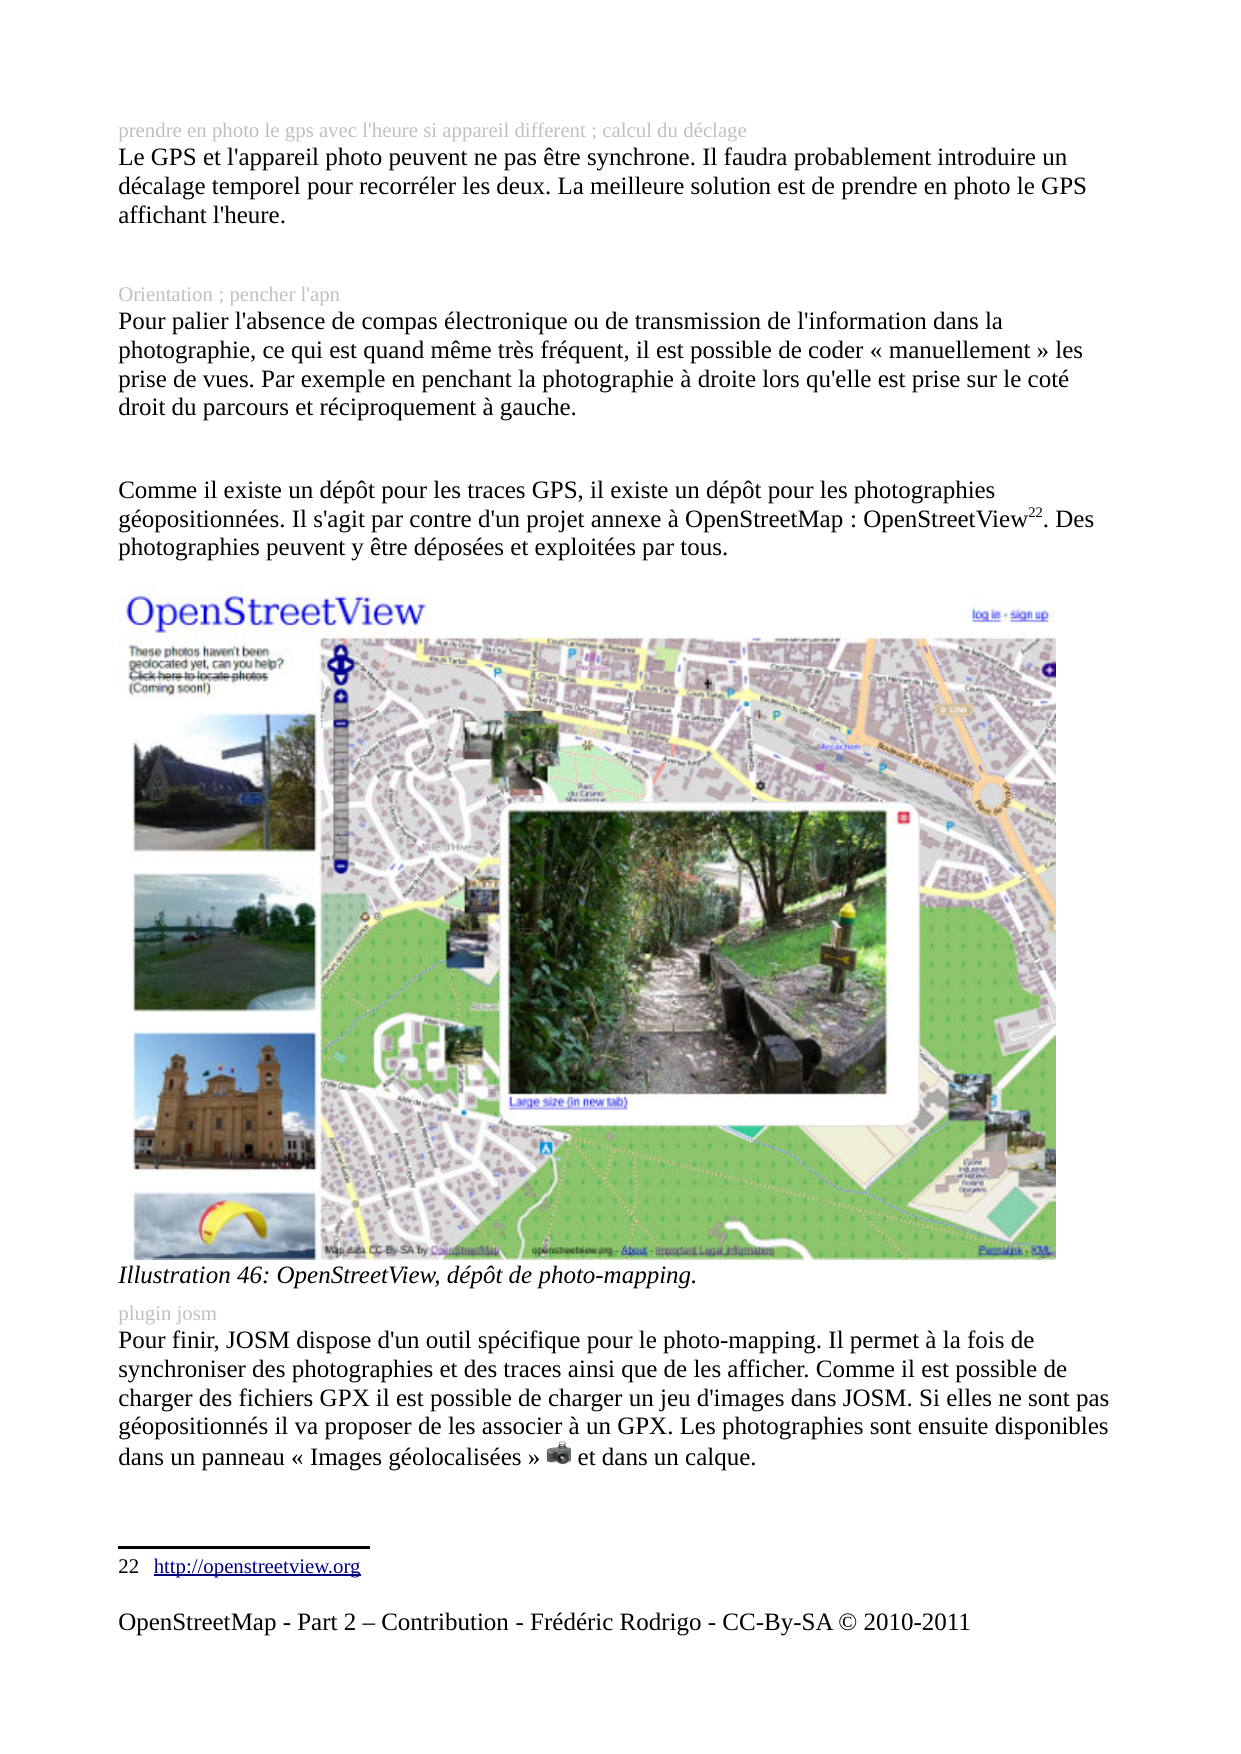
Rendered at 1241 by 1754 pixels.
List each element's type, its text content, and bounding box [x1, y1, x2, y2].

text Illustration 46: OpenStreetView, dépôt de photo-mapping. [118, 1260, 1056, 1288]
picture [546, 1440, 572, 1465]
text Comme il existe un dépôt pour les traces GPS, il existe un dépôt pour les photographies géopositionnées. Il s'agit par contre d'un projet annexe à OpenStreetMap : OpenStreetView. Des photographies peuvent y être déposées et exploitées par tous. [118, 475, 1122, 561]
text Orientation ; pencher l'apn [118, 282, 1122, 306]
text Pour palier l'absence de compas électronique ou de transmission de l'information dans la photographie, ce qui est quand même très fréquent, il est possible de coder « manuellement » les prise de vues. Par exemple en penchant la photographie à droite lors qu'elle est prise sur le coté droit du parcours et réciproquement à gauche. [118, 306, 1122, 421]
picture [118, 586, 1056, 1260]
text Pour finir, JOSM dispose d'un outil spécifique pour le photo-mapping. Il permet à la fois de synchroniser des photographies et des traces ainsi que de les afficher. Comme il est possible de charger des fichiers GPX il est possible de charger un jeu d'images dans JOSM. Si elles ne sont pas géopositionnés il va proposer de les associer à un GPX. Les photographies sont ensuite disponibles dans un panneau « Images géolocalisées » et dans un calque. [118, 1325, 1122, 1470]
text Le GPS et l'appareil photo peuvent ne pas être synchrone. Il faudra probablement introduire un décalage temporel pour recorréler les deux. La meilleure solution est de prendre en photo le GPS affichant l'heure. [118, 142, 1122, 228]
text plugin josm [118, 1301, 1122, 1325]
text http://openstreetview.org [118, 1553, 1122, 1578]
text prendre en photo le gps avec l'heure si appareil different ; calcul du déclage [118, 118, 1122, 142]
